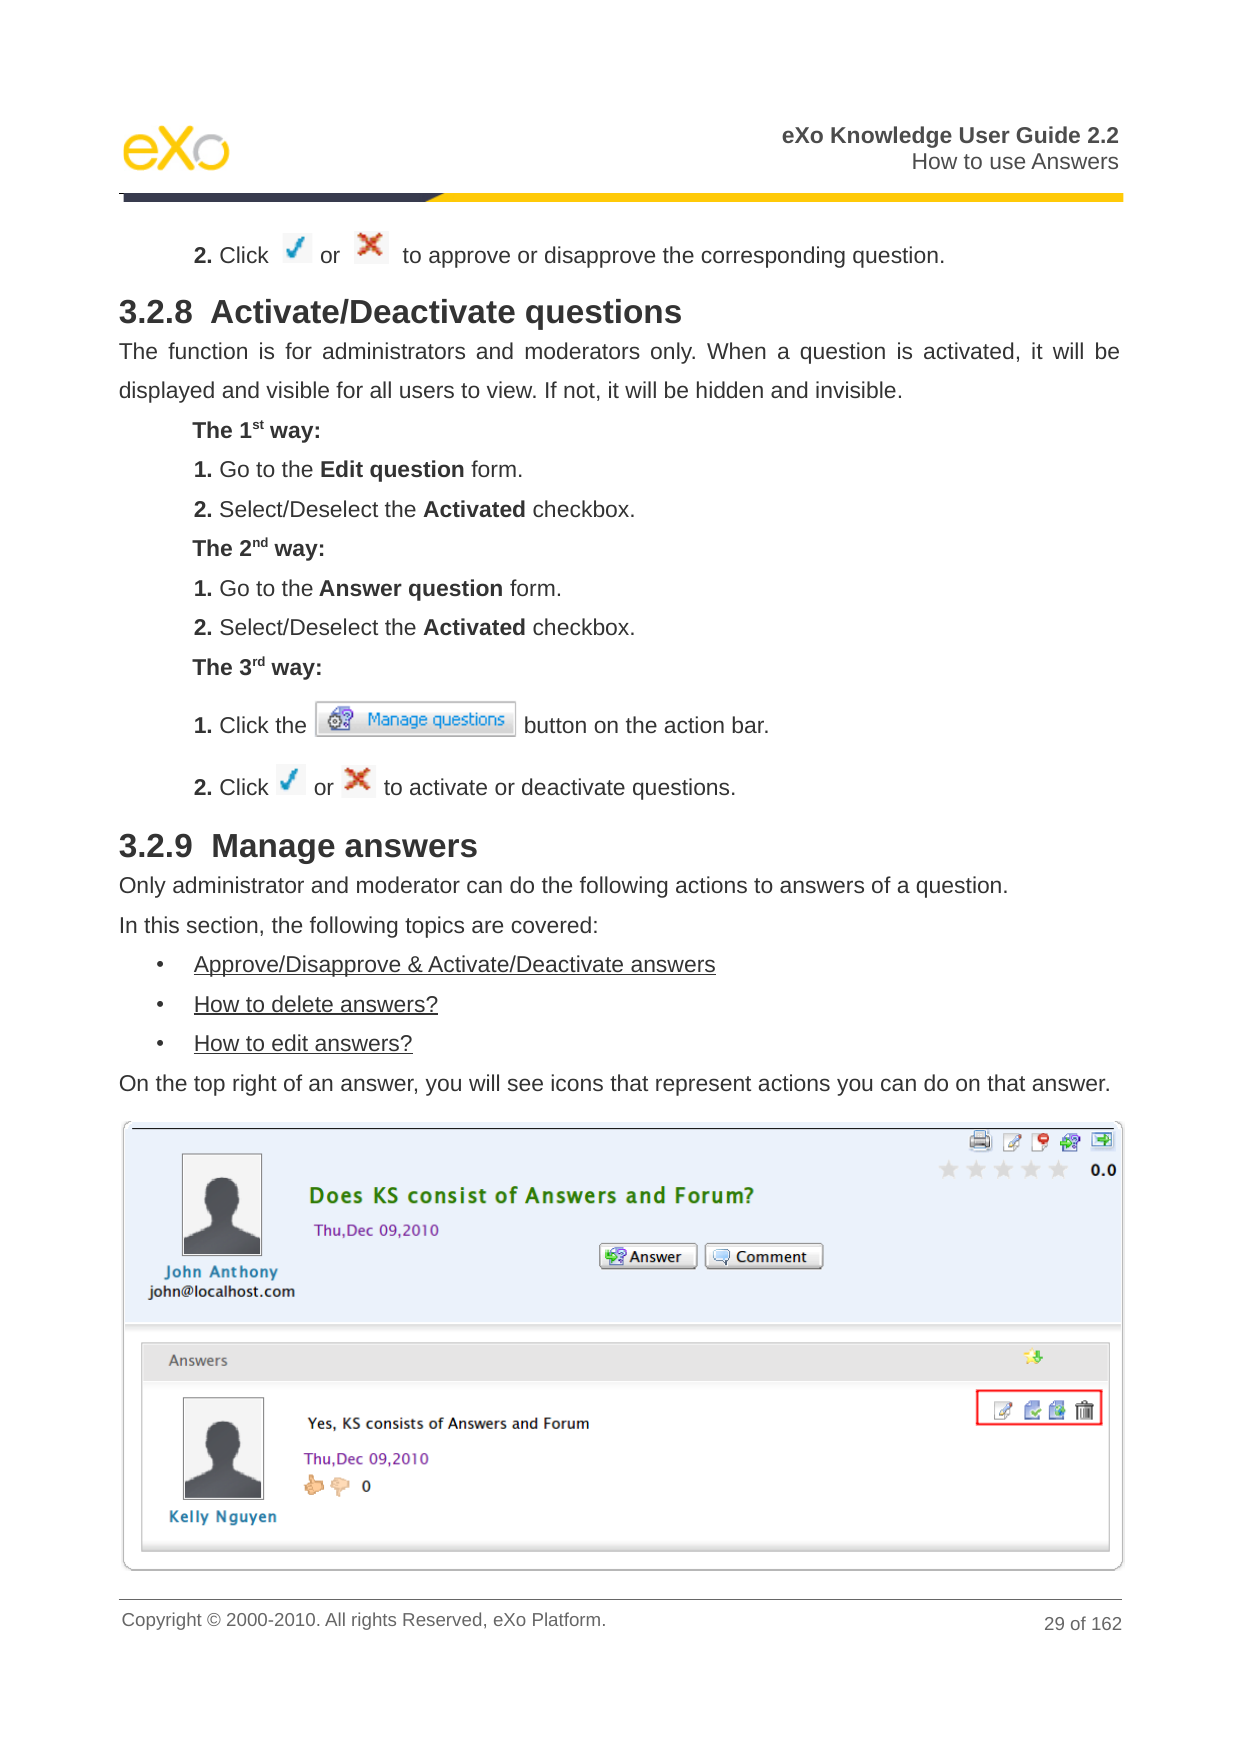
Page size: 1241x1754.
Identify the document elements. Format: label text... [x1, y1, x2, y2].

list 2. Select/Deselect the Activated checkbox. [156, 496, 1122, 522]
list 2. Clickorto activate or deactivate questions. [156, 757, 1122, 806]
subtitle Manage answers [118, 826, 1122, 864]
picture [276, 764, 306, 795]
picture [121, 1121, 1125, 1571]
list 1. Go to the Edit question form. [156, 456, 1122, 483]
list How to delete answers? [156, 991, 1122, 1017]
picture [354, 231, 389, 264]
text The 2nd way: [118, 535, 1122, 562]
picture [314, 700, 517, 737]
picture [341, 765, 377, 798]
picture [123, 193, 1124, 202]
list 1. Click thebutton on the action bar. [156, 693, 1122, 744]
picture [123, 125, 230, 171]
text The function is for administrators and moderators only. When a question is activated, it will be displayed and visible for all users to view. If not, it will be hidden and invisible. [118, 338, 1122, 404]
text On the top right of an answer, you will see icons that represent actions you can do on that answer. [118, 1069, 1122, 1096]
text In this section, the following topics are covered: [118, 912, 1122, 938]
list 2. Click or to approve or disapprove the corresponding question. [156, 223, 1122, 271]
text The 3rd way: [118, 654, 1122, 680]
list 1. Go to the Answer question form. [156, 575, 1122, 601]
text Only administrator and moderator can do the following actions to answers of a question. [118, 872, 1122, 898]
text The 1st way: [118, 417, 1122, 443]
list 2. Select/Deselect the Activated checkbox. [156, 614, 1122, 641]
list Approve/Disapprove & Activate/Deactivate answers [156, 951, 1122, 977]
picture [282, 233, 313, 263]
subtitle Activate/Deactivate questions [118, 292, 1122, 330]
list How to edit answers? [156, 1030, 1122, 1056]
